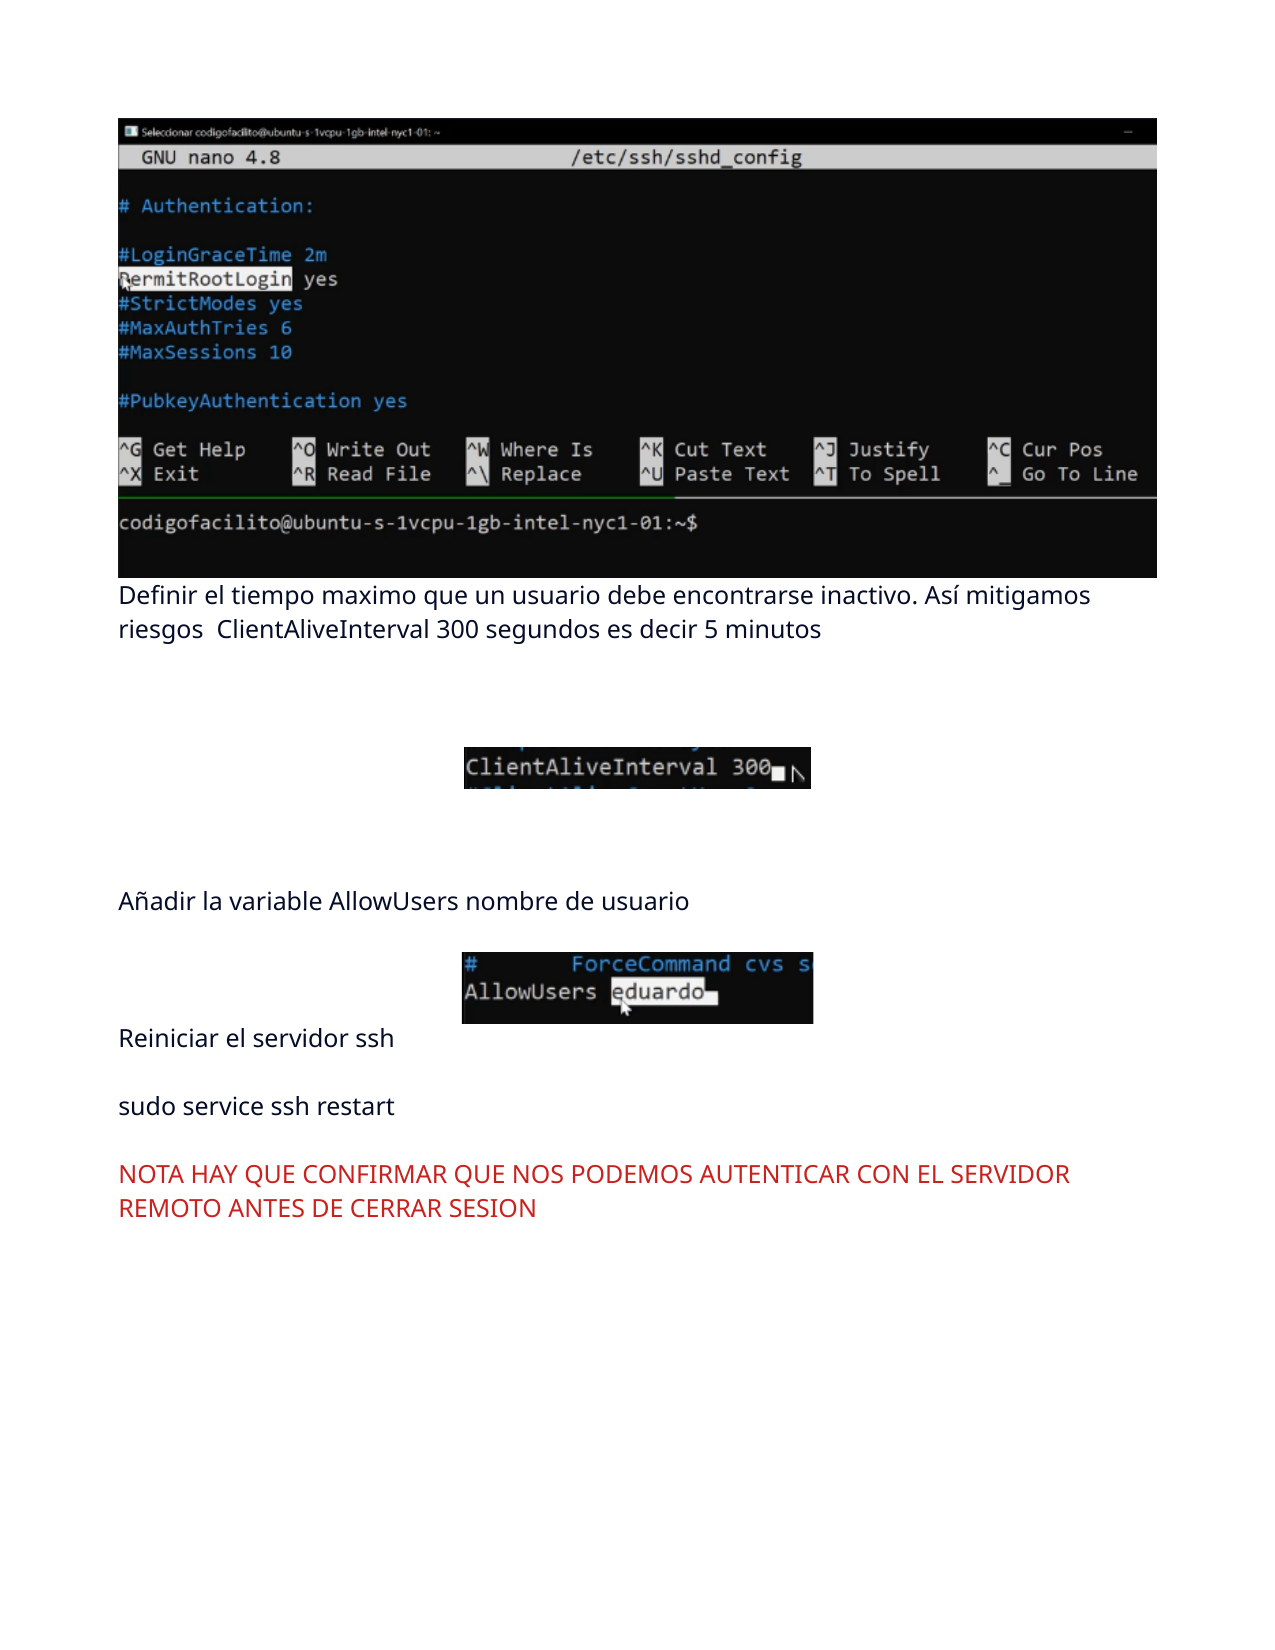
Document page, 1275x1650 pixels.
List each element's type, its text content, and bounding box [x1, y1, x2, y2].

text Añadir la variable AllowUsers nombre de usuario [118, 884, 1157, 918]
text NOTA HAY QUE CONFIRMAR QUE NOS PODEMOS AUTENTICAR CON EL SERVIDOR REMOTO ANTES DE CERRAR SESION [118, 1157, 1157, 1225]
picture [118, 118, 1157, 578]
text Definir el tiempo maximo que un usuario debe encontrarse inactivo. Así mitigamos riesgos ClientAliveInterval 300 segundos es decir 5 minutos [118, 578, 1157, 646]
text sudo service ssh restart [118, 1088, 1157, 1122]
picture [461, 952, 814, 1024]
picture [464, 747, 811, 789]
text Reiniciar el servidor ssh [118, 1020, 1157, 1054]
